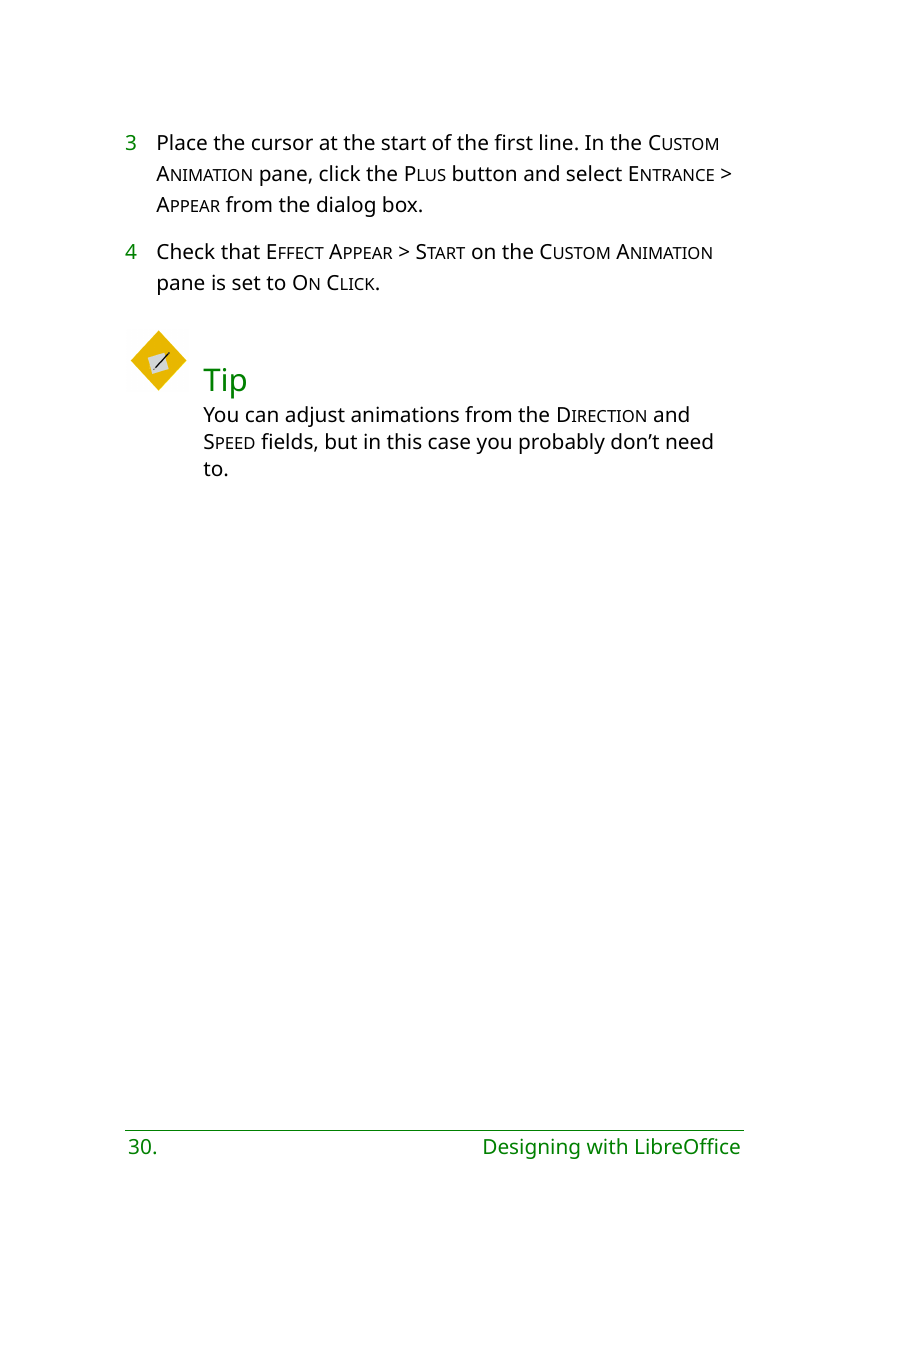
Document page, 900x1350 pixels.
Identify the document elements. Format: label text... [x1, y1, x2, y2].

picture [126, 329, 189, 392]
list Check that Effect Appear > Start on the Custom Animation pane is set to On Click. [125, 234, 744, 297]
list Tip [125, 328, 744, 401]
list Place the cursor at the start of the first line. In the Custom Animation pane, click the Plus button and select Entrance > Appear from the dialog box. [125, 125, 744, 219]
text You can adjust animations from the Direction and Speed fields, but in this case you probably don’t need to. [203, 401, 744, 482]
